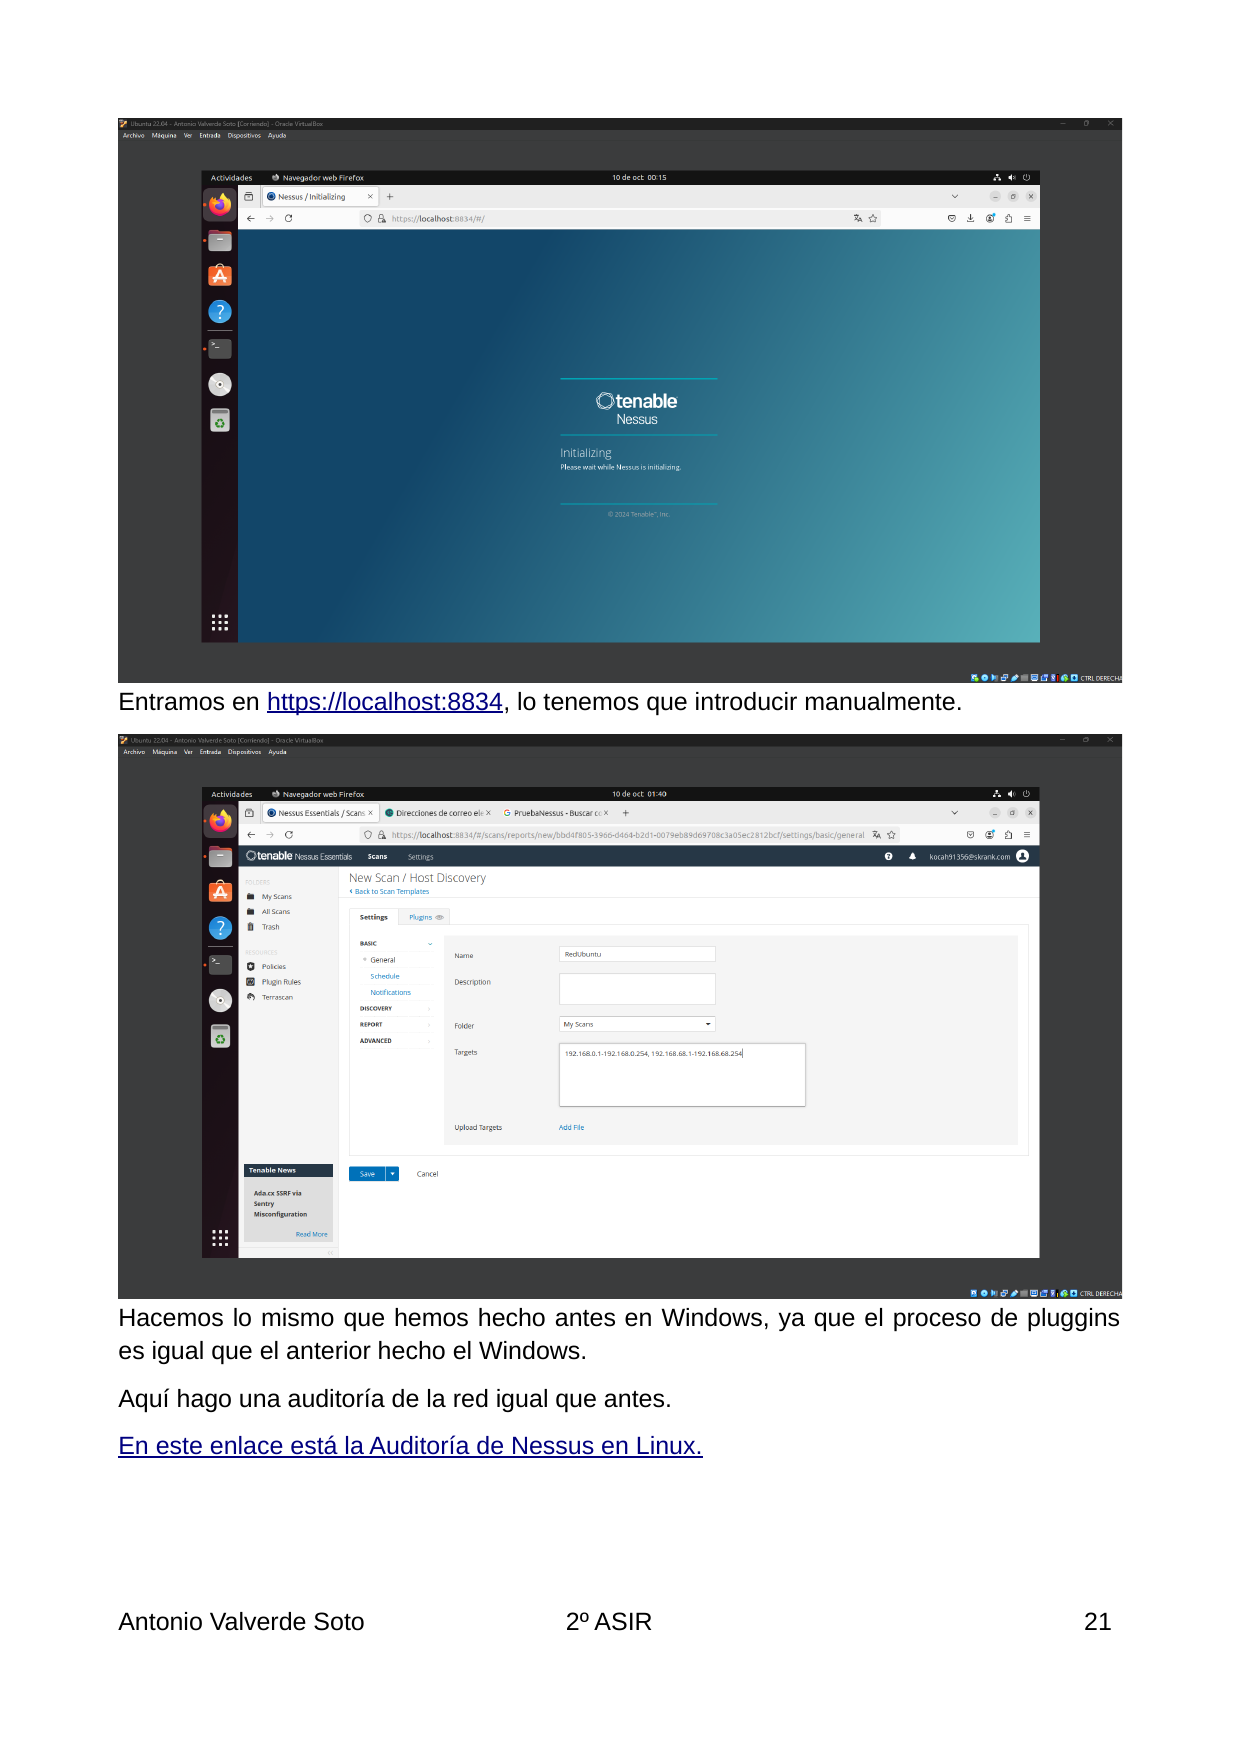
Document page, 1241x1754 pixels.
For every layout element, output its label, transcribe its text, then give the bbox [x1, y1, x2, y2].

picture [118, 734, 1123, 1299]
text En este enlace está la Auditoría de Nessus en Linux. [118, 1431, 1122, 1460]
text Aquí hago una auditoría de la red igual que antes. [118, 1384, 1122, 1412]
picture [118, 118, 1123, 683]
text Hacemos lo mismo que hemos hecho antes en Windows, ya que el proceso de pluggins es igual que el anterior hecho el Windows. [118, 1299, 1122, 1365]
text Entramos en https://localhost:8834, lo tenemos que introducir manualmente. [118, 683, 1122, 715]
